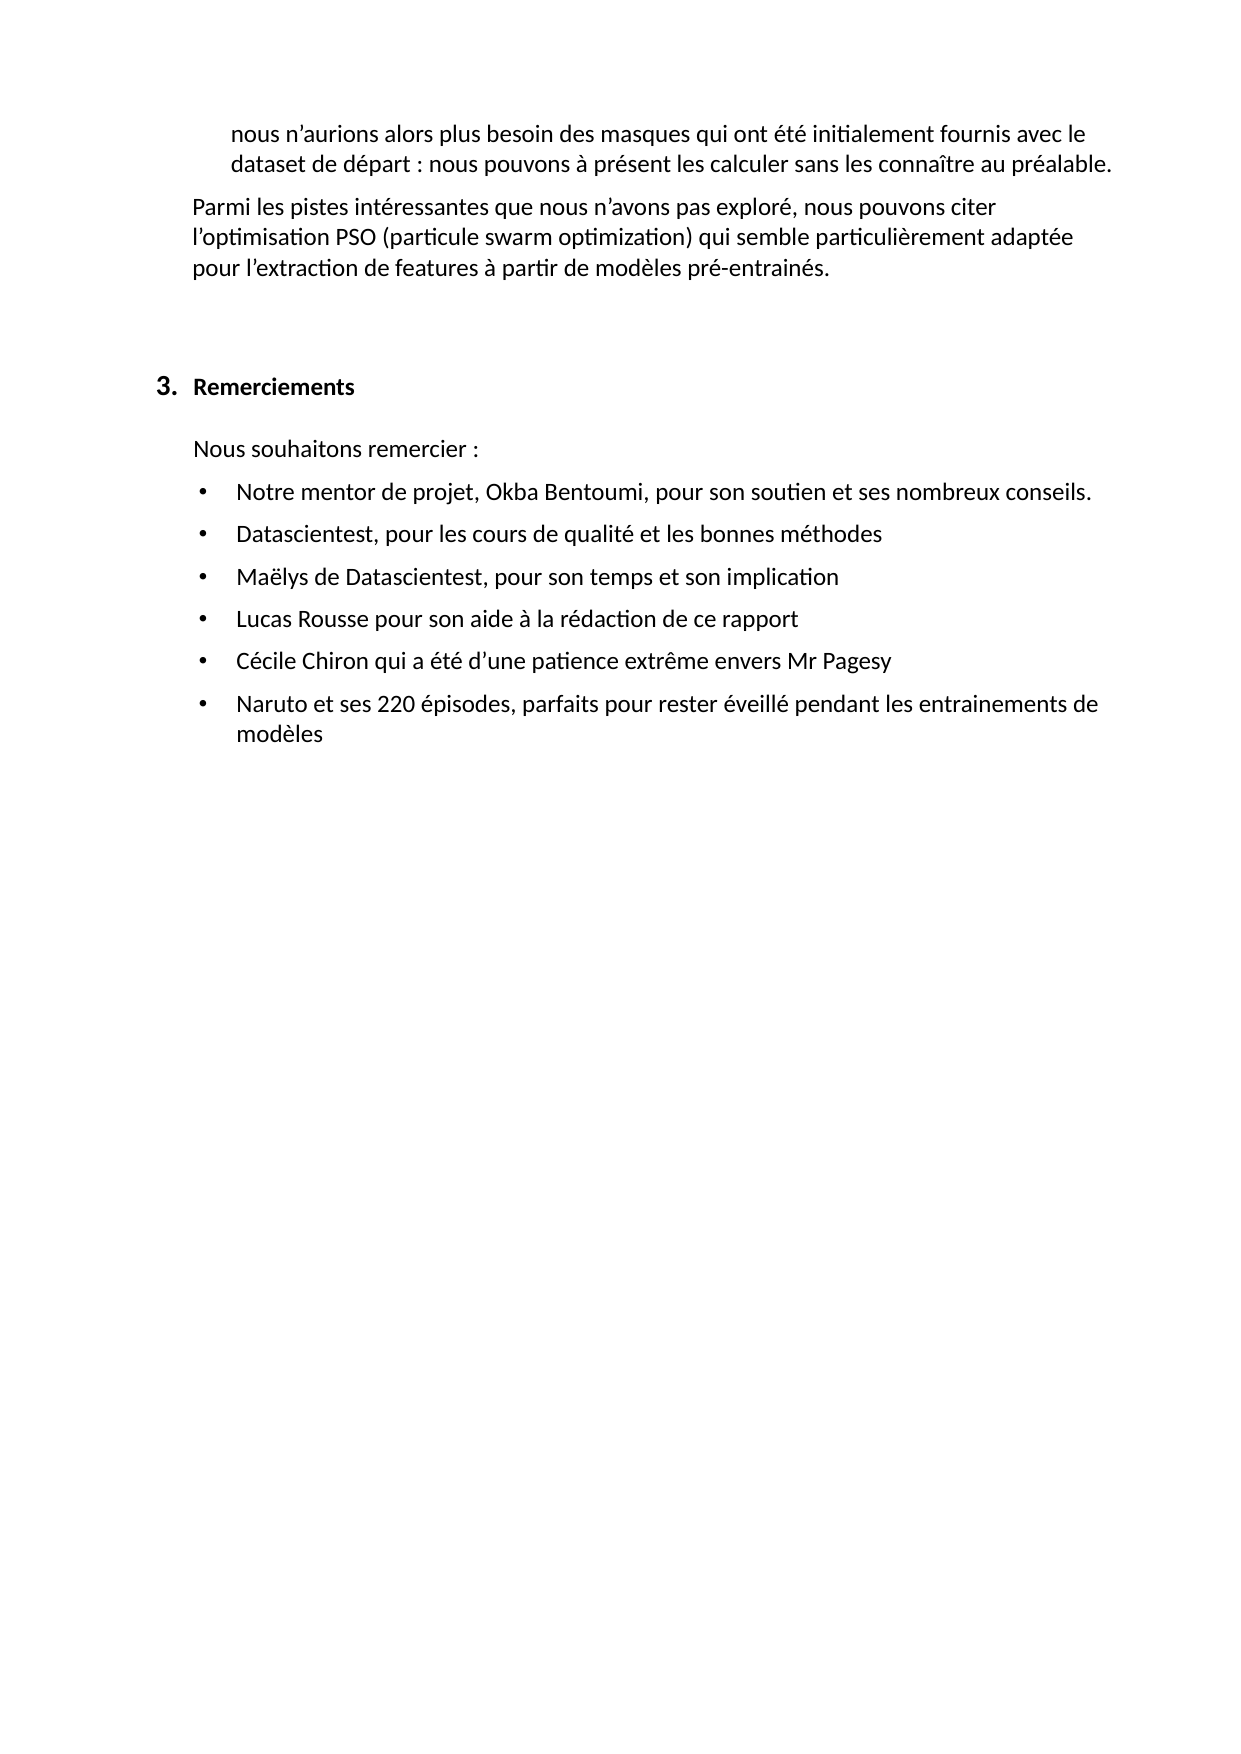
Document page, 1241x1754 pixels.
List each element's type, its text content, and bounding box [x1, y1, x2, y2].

list nous n’aurions alors plus besoin des masques qui ont été initialement fournis avec le dataset de départ : nous pouvons à présent les calculer sans les connaître au préalable. [193, 118, 1122, 179]
list Cécile Chiron qui a été d’une patience extrême envers Mr Pagesy [199, 646, 1122, 676]
list Naruto et ses 220 épisodes, parfaits pour rester éveillé pendant les entrainements de modèles [199, 688, 1122, 749]
list Notre mentor de projet, Okba Bentoumi, pour son soutien et ses nombreux conseils. [199, 476, 1122, 506]
list Lucas Rousse pour son aide à la rédaction de ce rapport [199, 603, 1122, 634]
text Parmi les pistes intéressantes que nous n’avons pas exploré, nous pouvons citer l’optimisation PSO (particule swarm optimization) qui semble particulièrement adaptée pour l’extraction de features à partir de modèles pré-entrainés. [192, 191, 1122, 283]
list Datascientest, pour les cours de qualité et les bonnes méthodes [199, 518, 1122, 549]
list Maëlys de Datascientest, pour son temps et son implication [199, 561, 1122, 591]
list Remerciements Nous souhaitons remercier : [156, 367, 1122, 464]
